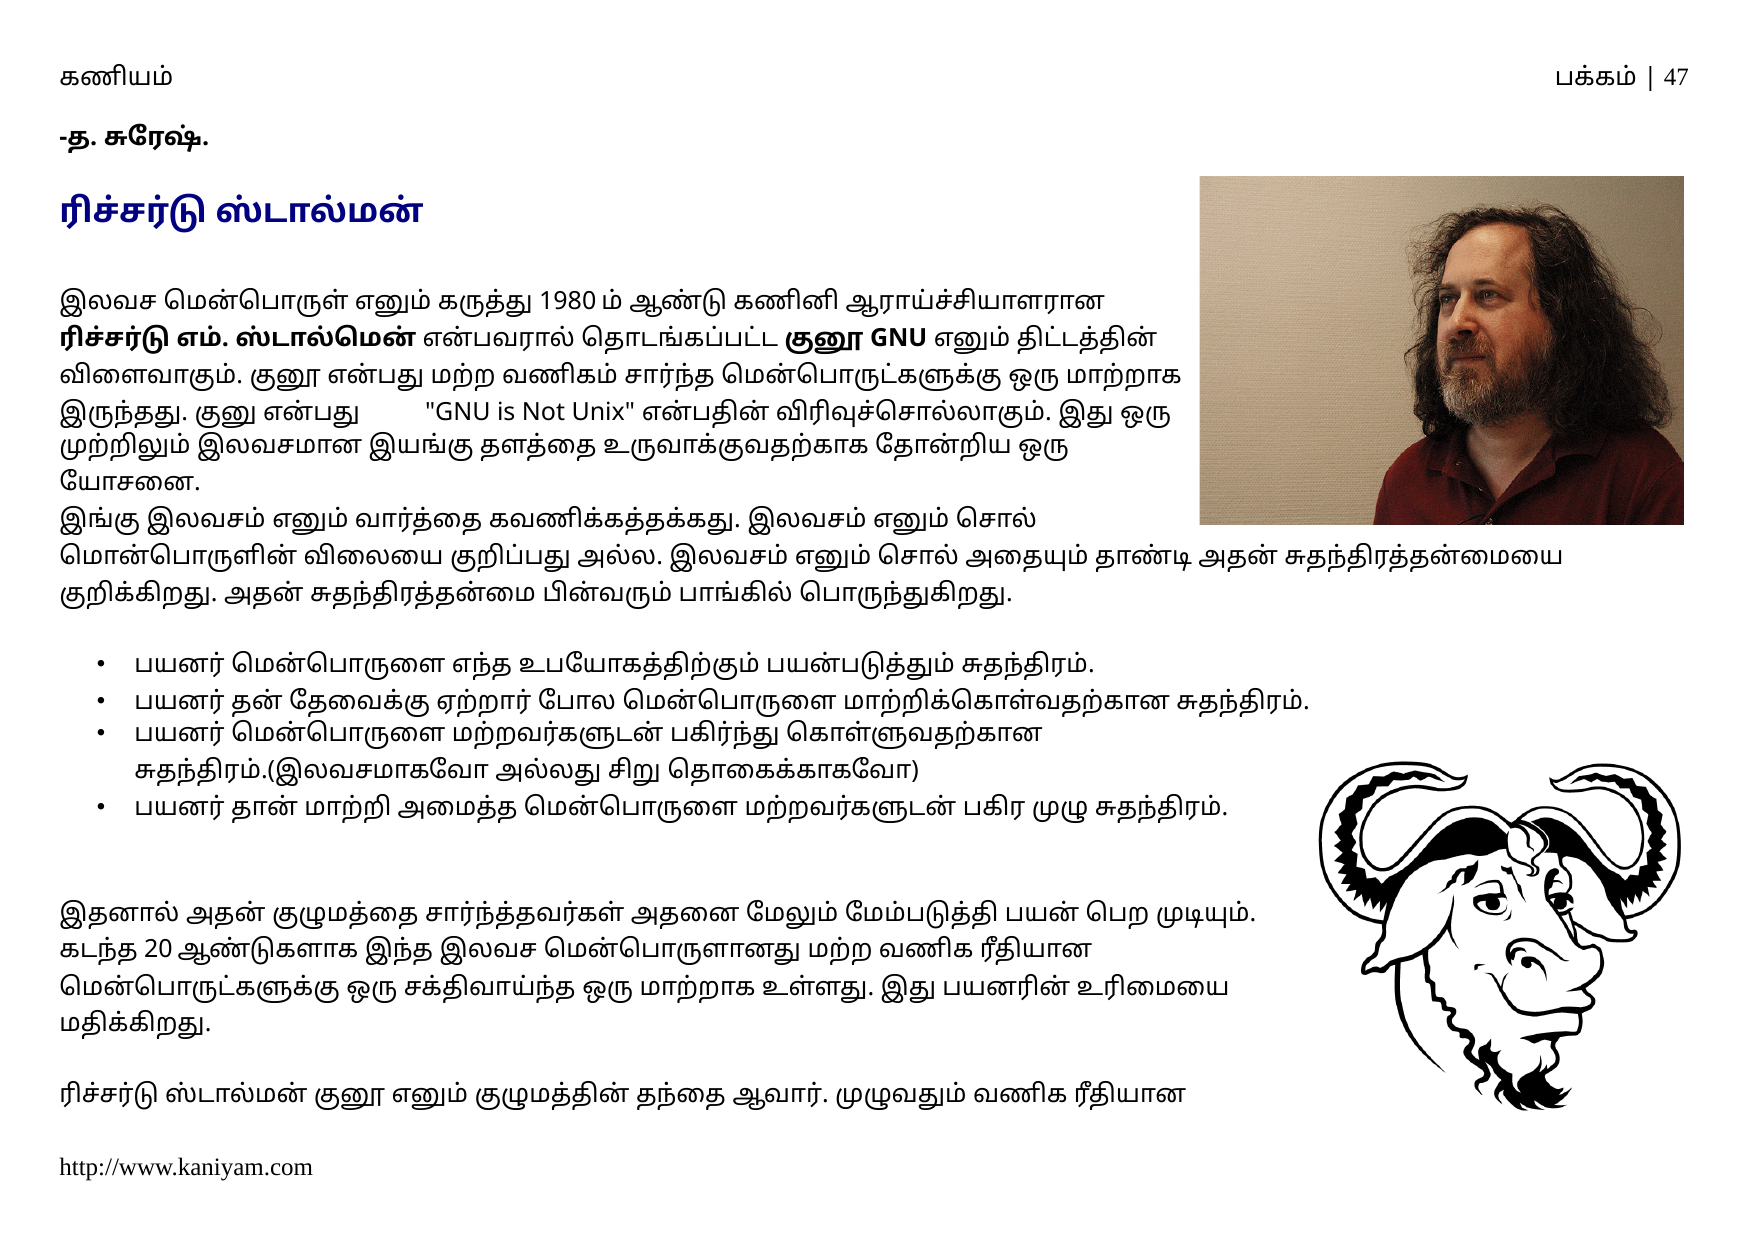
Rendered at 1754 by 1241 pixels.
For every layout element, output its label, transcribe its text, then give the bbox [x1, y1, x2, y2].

text -த. சுரேஷ். [59, 118, 1695, 156]
text இலவச மென்பொருள் எனும் கருத்து 1980ம் ஆண்டு கணினி ஆராய்ச்சியாளரான ரிச்சர்டு எம். ஸ்டால்மென் என்பவரால் தொடங்கப்பட்ட குனூ GNU எனும் திட்டத்தின் விளைவாகும். குனூ என்பது மற்ற வணிகம் சார்ந்த மென்பொருட்களுக்கு ஒரு மாற்றாக இருந்தது. குனு என்பது "GNU is Not Unix" என்பதின் விரிவுச்சொல்லாகும். இது ஒரு முற்றிலும் இலவசமான இயங்கு தளத்தை உருவாக்குவதற்காக தோன்றிய ஒரு யோசனை. இங்கு இலவசம் எனும் வார்த்தை கவணிக்கத்தக்கது. இலவசம் எனும் சொல் மொன்பொருளின் விலையை குறிப்பது அல்ல. இலவசம் எனும் சொல் அதையும் தாண்டி அதன் சுதந்திரத்தன்மையை குறிக்கிறது. அதன் சுதந்திரத்தன்மை பின்வரும் பாங்கில் பொருந்துகிறது. [59, 249, 1695, 611]
picture [1312, 751, 1688, 1120]
list பயனர் மென்பொருளை மற்றவர்களுடன் பகிர்ந்து கொள்ளுவதற்கான சுதந்திரம்.(இலவசமாகவோ அல்லது சிறு தொகைக்காகவோ) [97, 719, 1695, 789]
list பயனர் மென்பொருளை எந்த உபயோகத்திற்கும் பயன்படுத்தும் சுதந்திரம். [97, 646, 1695, 682]
list பயனர் தான் மாற்றி அமைத்த மென்பொருளை மற்றவர்களுடன் பகிர முழு சுதந்திரம். [97, 789, 1312, 826]
subtitle [1684, 193, 1695, 236]
subtitle ரிச்சர்டு ஸ்டால்மன் [59, 193, 1199, 236]
picture [1199, 176, 1684, 525]
list பயனர் தன் தேவைக்கு ஏற்றார் போல மென்பொருளை மாற்றிக்கொள்வதற்கான சுதந்திரம். [97, 682, 1695, 719]
text இதனால் அதன் குழுமத்தை சார்ந்த்தவர்கள் அதனை மேலும் மேம்படுத்தி பயன் பெற முடியும். கடந்த 20ஆண்டுகளாக இந்த இலவச மென்பொருளானது மற்ற வணிக ரீதியான மென்பொருட்களுக்கு ஒரு சக்திவாய்ந்த ஒரு மாற்றாக உள்ளது. இது பயனரின் உரிமையை மதிக்கிறது. ரிச்சர்டு ஸ்டால்மன் குனூ எனும் குழுமத்தின் தந்தை ஆவார். முழுவதும் வணிக ரீதியான [59, 894, 1312, 1113]
